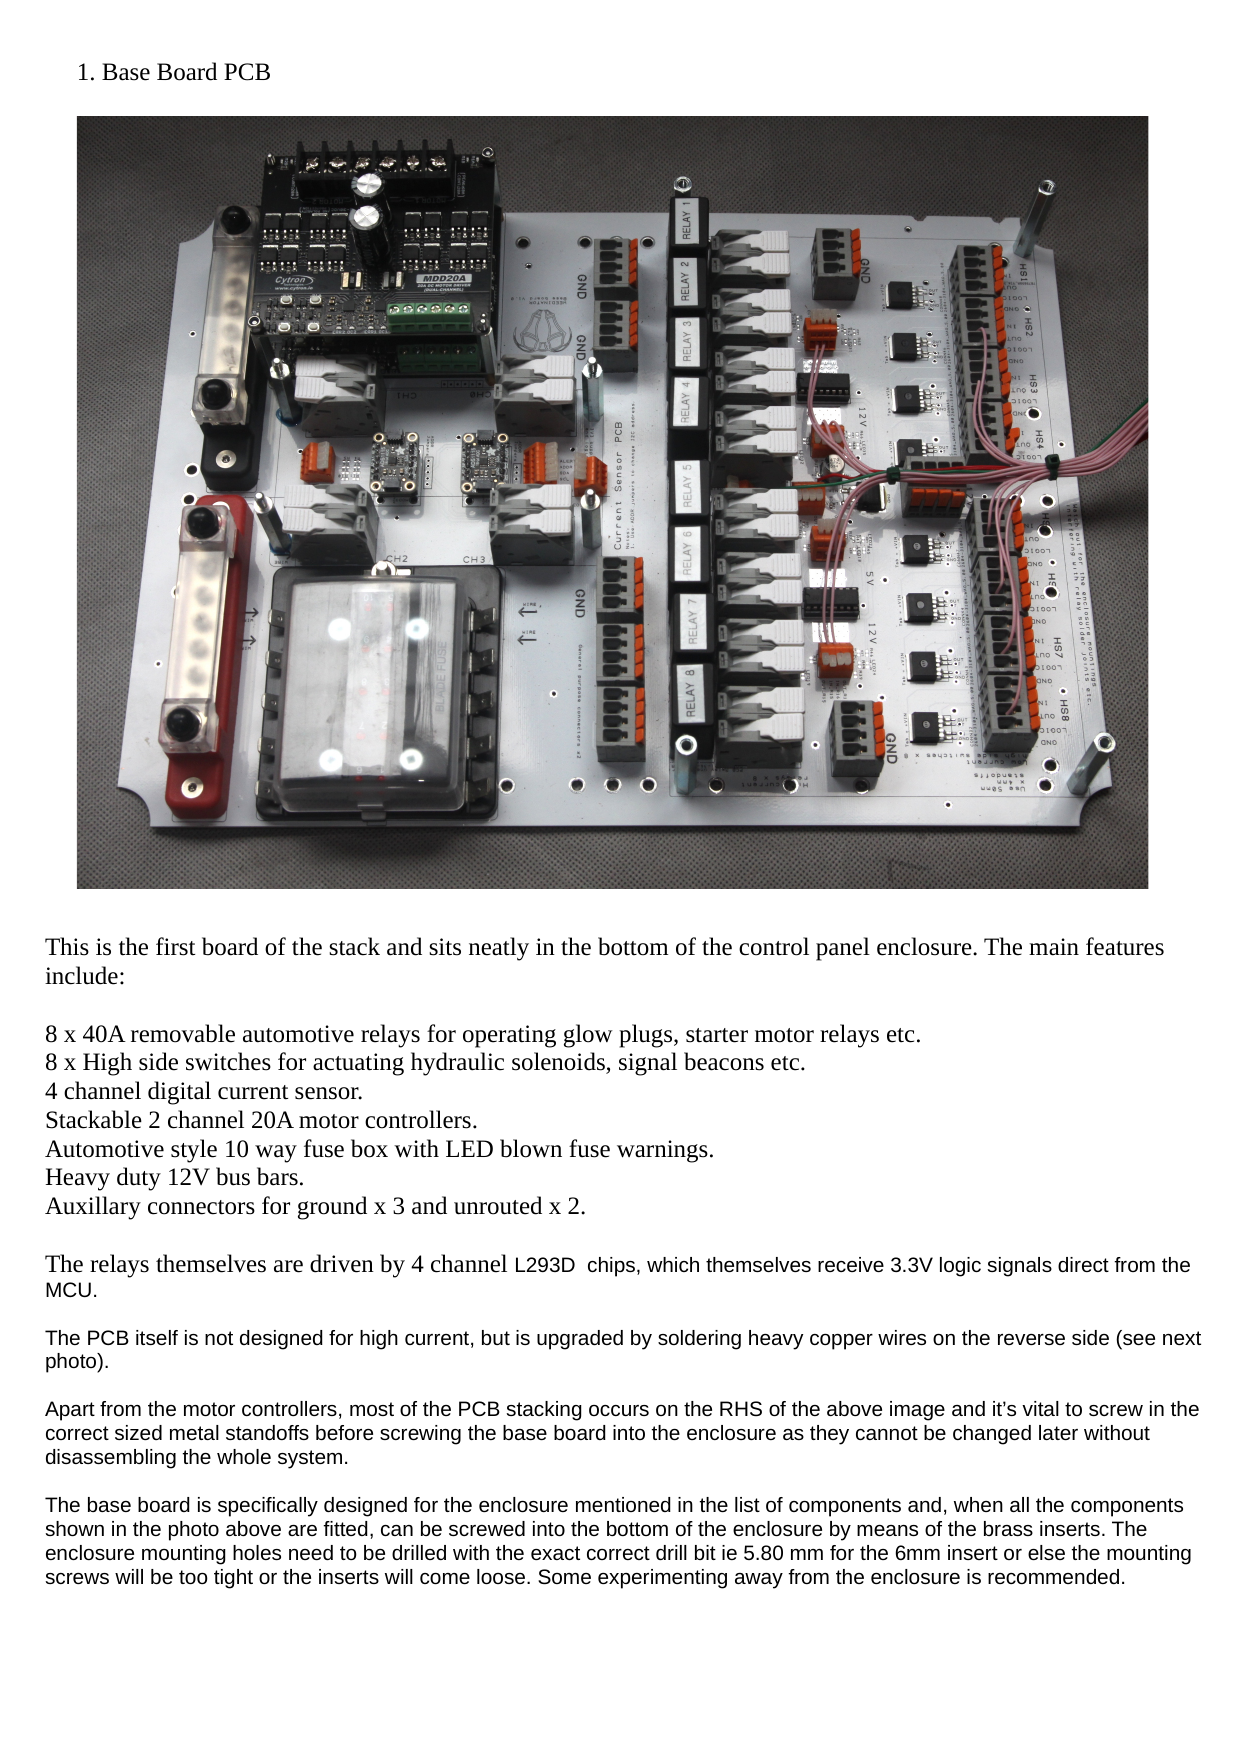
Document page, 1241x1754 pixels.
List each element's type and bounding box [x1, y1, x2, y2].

picture [76, 116, 1149, 889]
